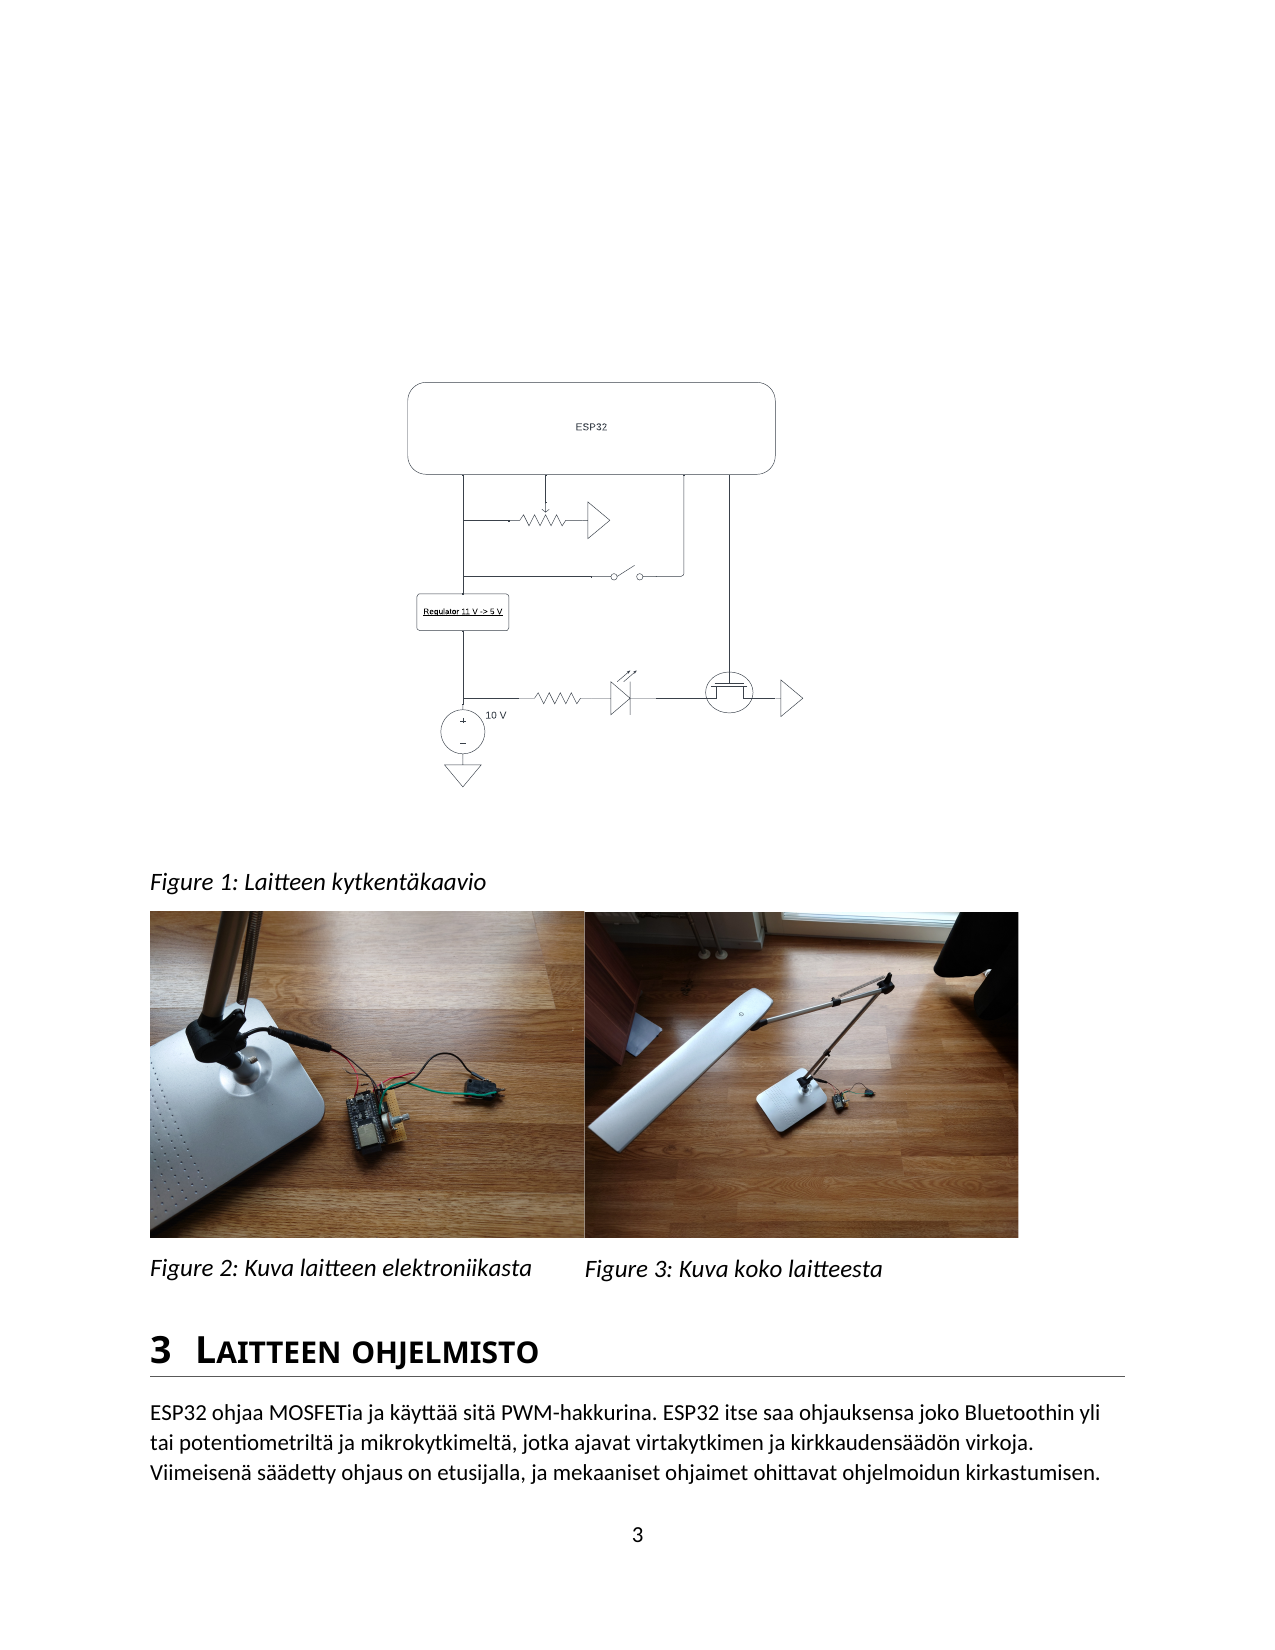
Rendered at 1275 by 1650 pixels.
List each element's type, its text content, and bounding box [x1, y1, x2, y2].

picture [150, 911, 1019, 1238]
text Figure 2: Kuva laitteen elektroniikasta [150, 1238, 584, 1283]
text ESP32 ohjaa MOSFETia ja käyttää sitä PWM-hakkurina. ESP32 itse saa ohjauksensa joko Bluetoothin yli tai potentiometriltä ja mikrokytkimeltä, jotka ajavat virtakytkimen ja kirkkaudensäädön virkoja. Viimeisenä säädetty ohjaus on etusijalla, ja mekaaniset ohjaimet ohittavat ohjelmoidun kirkastumisen. [150, 1398, 1125, 1486]
text Figure 3: Kuva koko laitteesta [584, 1238, 1018, 1283]
text Figure 1: Laitteen kytkentäkaavio [150, 851, 1125, 897]
subtitle Laitteen ohjelmisto [150, 1323, 1125, 1376]
